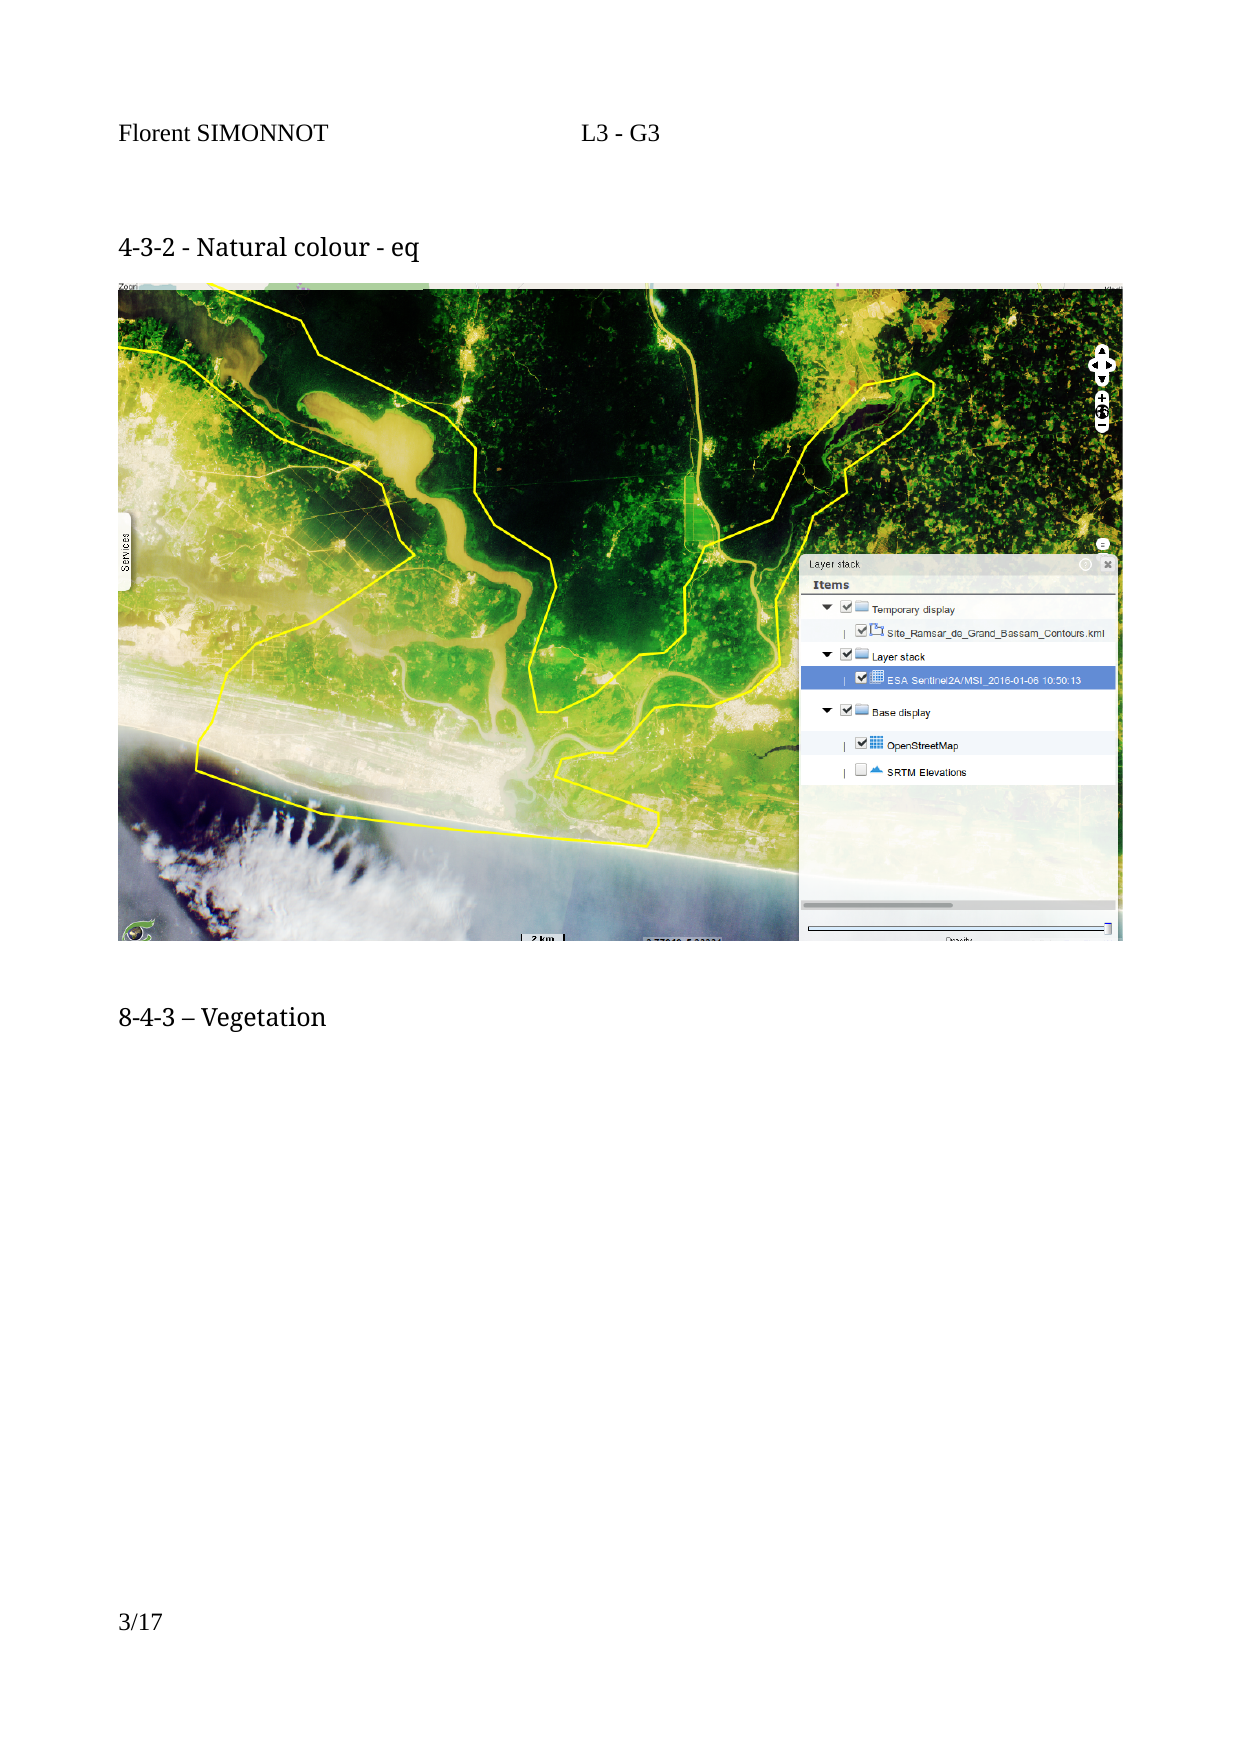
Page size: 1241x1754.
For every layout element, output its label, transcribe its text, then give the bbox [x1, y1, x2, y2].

picture [118, 283, 1123, 941]
text 8-4-3 – Vegetation [118, 999, 1123, 1033]
text 4-3-2 - Natural colour - eq [118, 230, 1123, 264]
